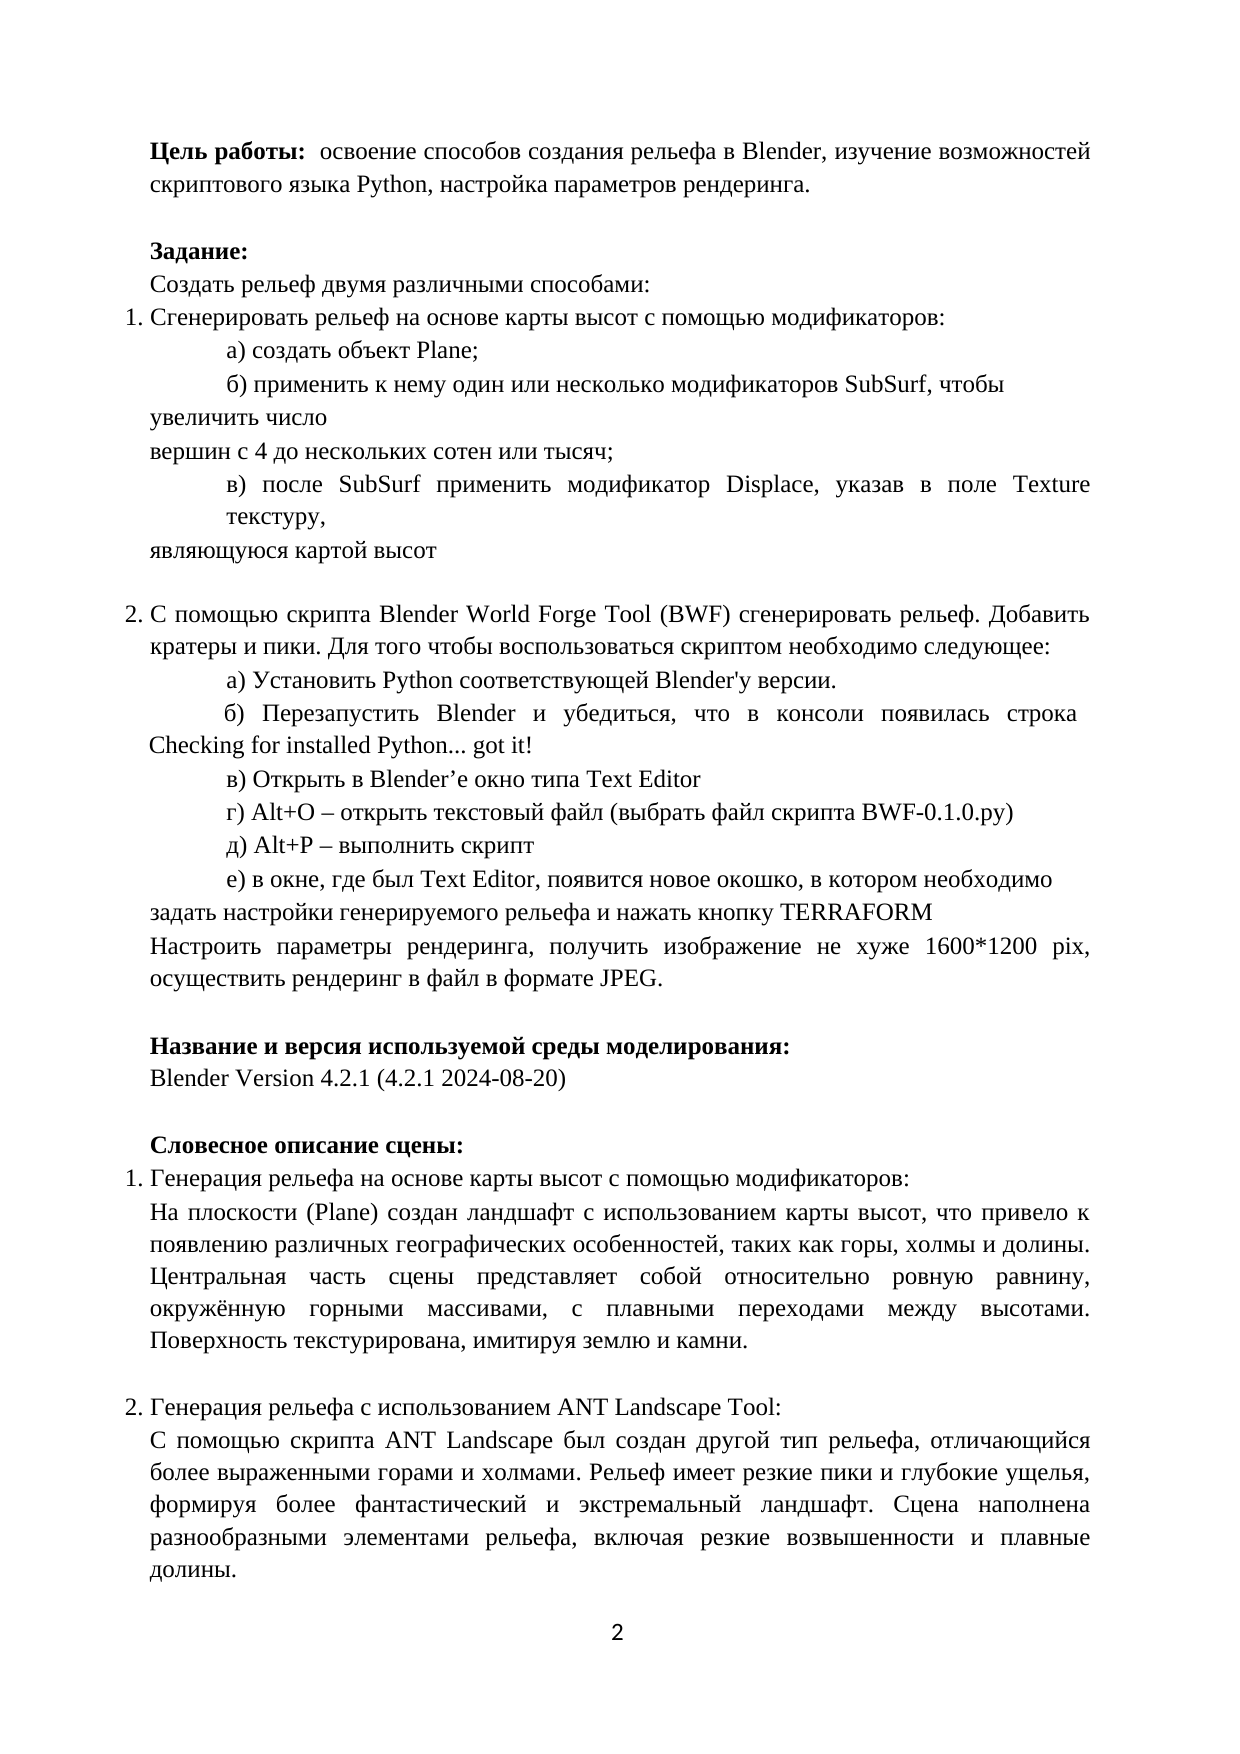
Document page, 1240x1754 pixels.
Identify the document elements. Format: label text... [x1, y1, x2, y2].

text г) Alt+O – открыть текстовый файл (выбрать файл скрипта BWF-0.1.0.py) [226, 797, 1091, 826]
text Blender Version 4.2.1 (4.2.1 2024-08-20) [149, 1063, 1091, 1092]
text Словесное описание сцены: [149, 1131, 1118, 1159]
list Сгенерировать рельеф на основе карты высот с помощью модификаторов: [124, 302, 1091, 331]
text а) Установить Python соответствующей Blender'у версии. [226, 665, 1091, 693]
text д) Alt+P – выполнить скрипт [226, 831, 1091, 859]
text Настроить параметры рендеринга, получить изображение не хуже 1600*1200 pix, осуществить рендеринг в файл в формате JPEG. [149, 931, 1091, 992]
text Задание: [149, 236, 1118, 265]
text е) в окне, где был Text Editor, появится новое окошко, в котором необходимо [226, 864, 1091, 893]
text б) Перезапустить Blender и убедиться, что в консоли появилась строка Checking for installed Python... got it! [148, 698, 1078, 759]
text Создать рельеф двумя различными способами: [149, 269, 1091, 297]
text Цель работы: освоение способов создания рельефа в Blender, изучение возможностей скриптового языка Python, настройка параметров рендеринга. [149, 136, 1091, 197]
text увеличить число [149, 402, 1091, 431]
text вершин с 4 до нескольких сотен или тысяч; [149, 436, 1091, 464]
list Генерация рельефа на основе карты высот с помощью модификаторов: [124, 1163, 1091, 1192]
list Генерация рельефа с использованием ANT Landscape Tool: [124, 1392, 1091, 1420]
text С помощью скрипта ANT Landscape был создан другой тип рельефа, отличающийся более выраженными горами и холмами. Рельеф имеет резкие пики и глубокие ущелья, формируя более фантастический и экстремальный ландшафт. Сцена наполнена разнообразными элементами рельефа, включая резкие возвышенности и плавные долины. [149, 1425, 1091, 1582]
text являющуюся картой высот [149, 535, 1091, 564]
text б) применить к нему один или несколько модификаторов SubSurf, чтобы [226, 369, 1091, 398]
text в) после SubSurf применить модификатор Displace, указав в поле Texture текстуру, [226, 469, 1091, 530]
text Название и версия используемой среды моделирования: [149, 1031, 1118, 1059]
text задать настройки генерируемого рельефа и нажать кнопку TERRAFORM [149, 897, 1091, 926]
text а) создать объект Plane; [226, 336, 1091, 364]
text в) Открыть в Blender’е окно типа Text Editor [226, 764, 1091, 792]
text На плоскости (Plane) создан ландшафт с использованием карты высот, что привело к появлению различных географических особенностей, таких как горы, холмы и долины. Центральная часть сцены представляет собой относительно ровную равнину, окружённую горными массивами, с плавными переходами между высотами. Поверхность текстурирована, имитируя землю и камни. [149, 1197, 1091, 1354]
list С помощью скрипта Blender World Forge Tool (BWF) сгенерировать рельеф. Добавить кратеры и пики. Для того чтобы воспользоваться скриптом необходимо следующее: [124, 599, 1091, 660]
